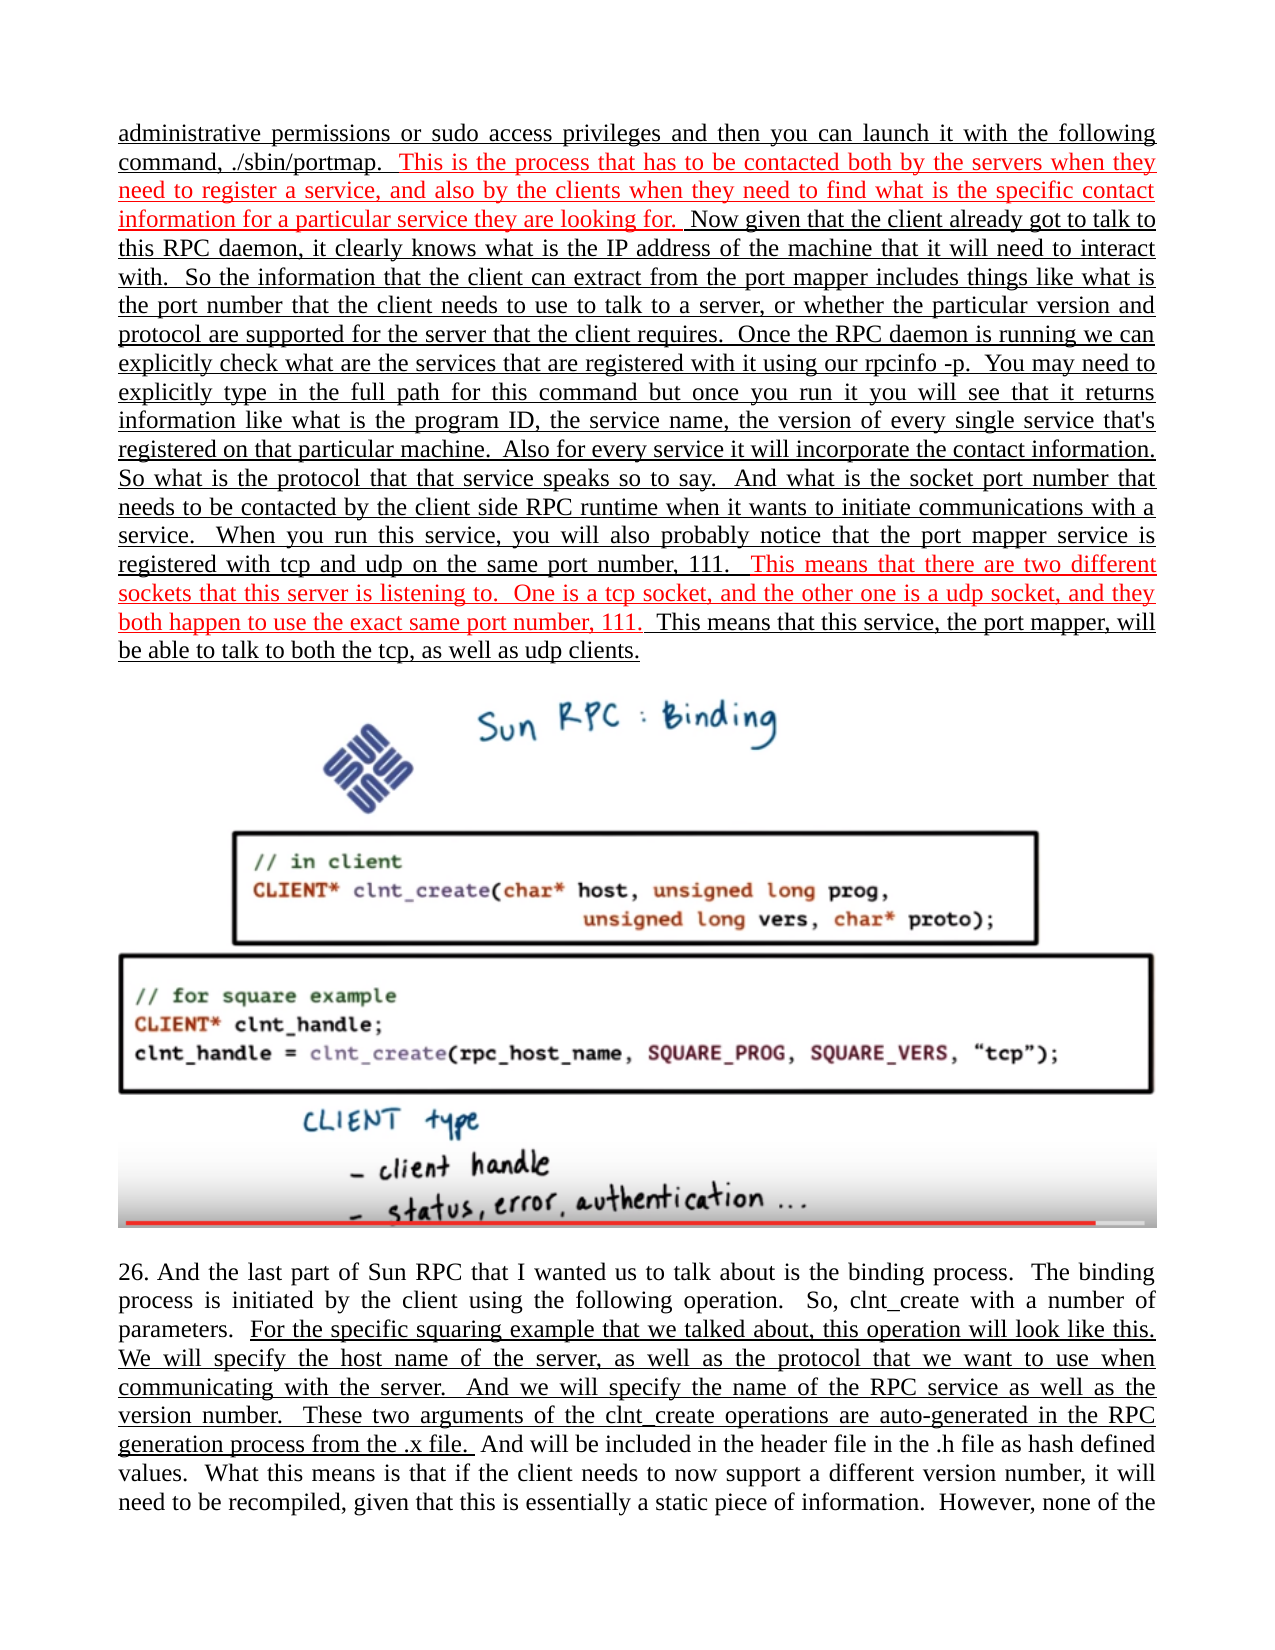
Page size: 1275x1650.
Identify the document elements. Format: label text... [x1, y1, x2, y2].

text sockets that this server is listening to. One is a tcp socket, and the other one is a udp socket, and they both happen to use the exact same port number, 111. This means that this service, the port mapper, will be able to talk to both the tcp, as well as udp clients. [118, 576, 1157, 664]
picture [118, 693, 1157, 1228]
text version number. These two arguments of the clnt_create operations are auto-generated in the RPC generation process from the .x file. And will be included in the header file in the .h file as hash defined values. What this means is that if the client needs to now support a different version number, it will need to be recompiled, given that this is essentially a static piece of information. However, none of the [118, 1398, 1157, 1516]
text command, ./sbin/portmap. This is the process that has to be contacted both by the servers when they [118, 144, 1157, 172]
text needs to be contacted by the client side RPC runtime when it wants to initiate communications with a service. When you run this service, you will also probably notice that the port mapper service is registered with tcp and udp on the same port number, 111. This means that there are two different [118, 489, 1157, 574]
text need to register a service, and also by the clients when they need to find what is the specific contact information for a particular service they are looking for. Now given that the client already got to talk to this RPC daemon, it clearly knows what is the IP address of the machine that it will need to interact with. So the information that the client can extract from the port mapper includes things like what is the port number that the client needs to use to talk to a server, or whether the particular version and protocol are supported for the server that the client requires. Once the RPC daemon is running we can explicitly check what are the services that are registered with it using our rpcinfo -p. You may need to [118, 173, 1157, 373]
text 26. And the last part of Sun RPC that I wanted us to talk about is the binding process. The binding process is initiated by the client using the following operation. So, clnt_create with a number of parameters. For the specific squaring example that we talked about, this operation will look like this. We will specify the host name of the server, as well as the protocol that we want to use when communicating with the server. And we will specify the name of the RPC service as well as the [118, 1257, 1157, 1397]
text explicitly type in the full path for this command but once you run it you will see that it returns information like what is the program ID, the service name, the version of every single service that's registered on that particular machine. Also for every service it will incorporate the contact information. So what is the protocol that that service speaks so to say. And what is the socket port number that [118, 374, 1157, 488]
text administrative permissions or sudo access privileges and then you can launch it with the following [118, 118, 1157, 143]
